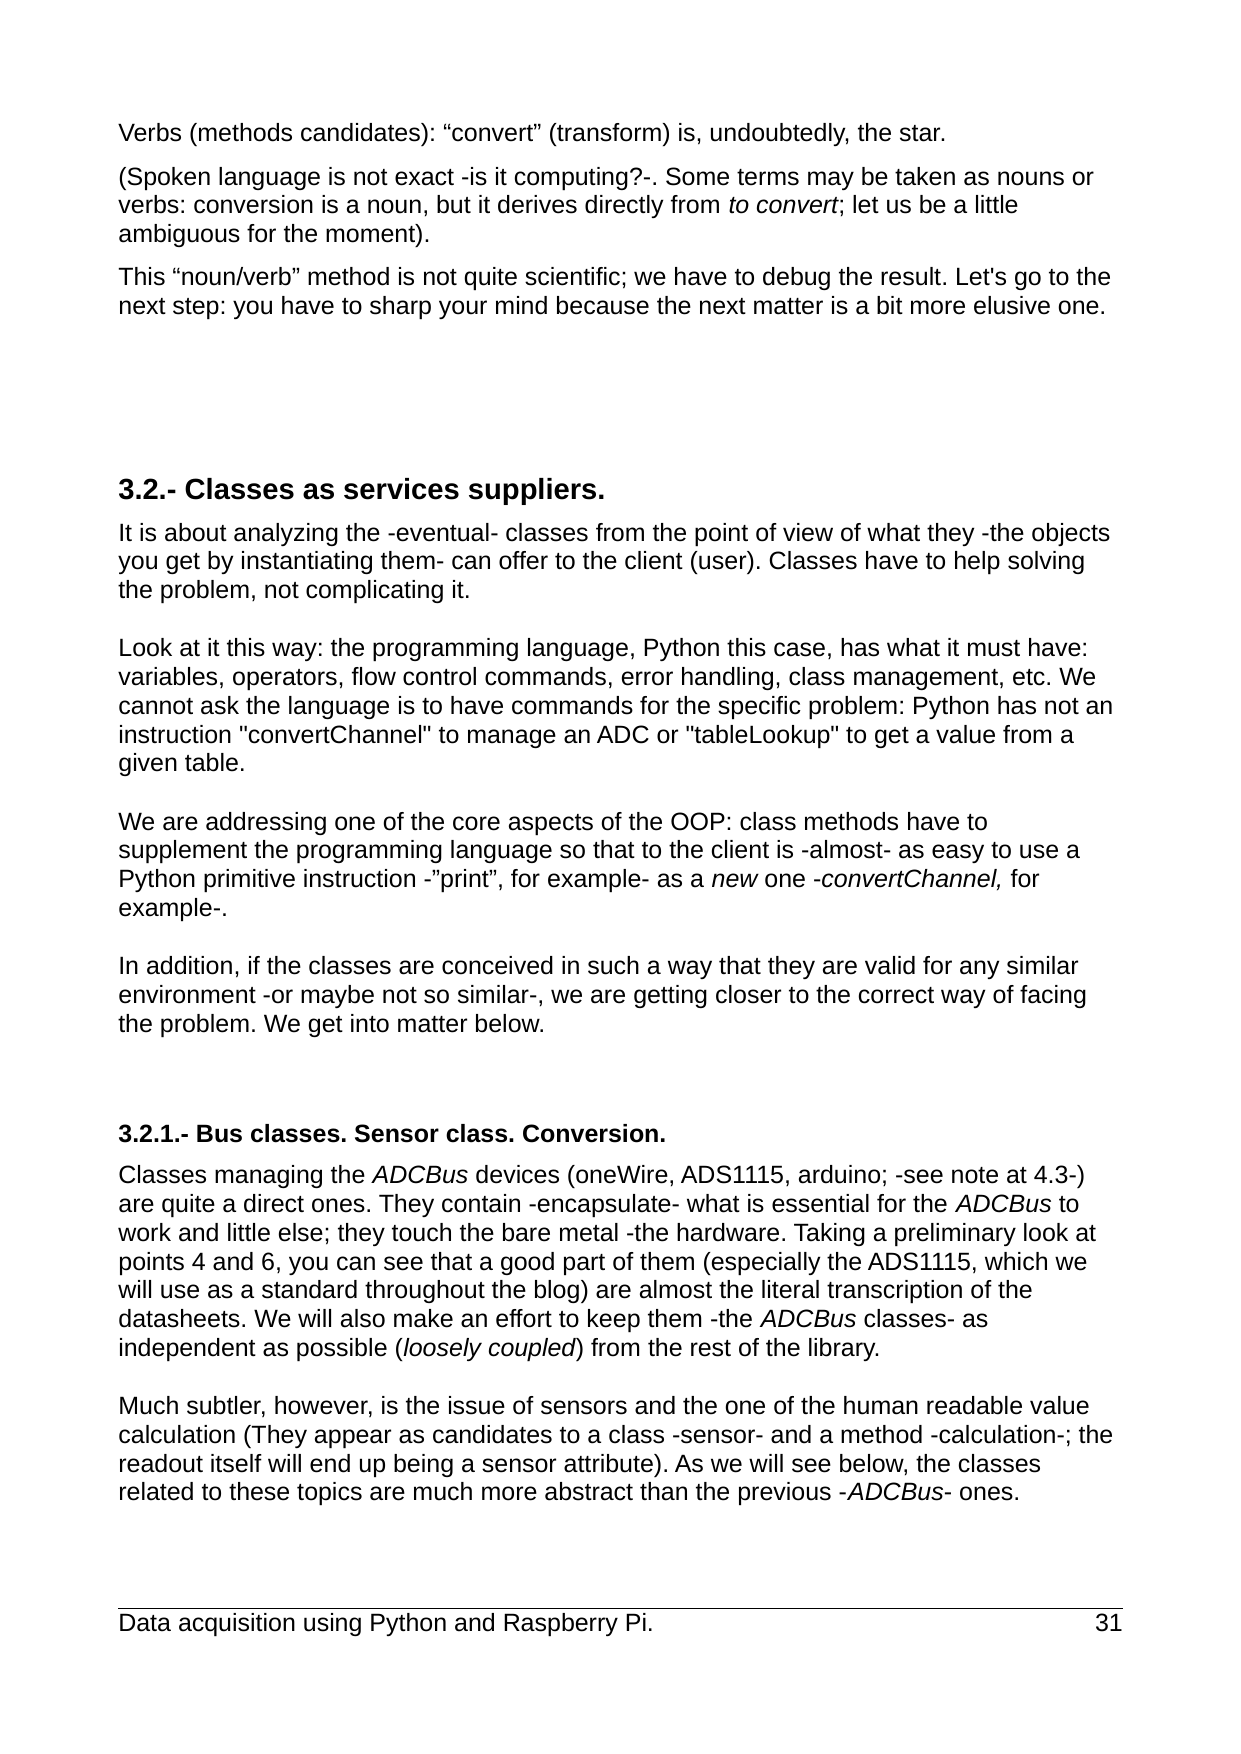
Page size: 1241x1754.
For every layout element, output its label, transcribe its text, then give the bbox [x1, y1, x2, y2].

subtitle 3.2.- Classes as services suppliers. [118, 472, 1122, 505]
text (Spoken language is not exact -is it computing?-. Some terms may be taken as nouns or verbs: conversion is a noun, but it derives directly from to convert; let us be a little ambiguous for the moment). [118, 161, 1122, 248]
text We are addressing one of the core aspects of the OOP: class methods have to supplement the programming language so that to the client is -almost- as easy to use a Python primitive instruction -”print”, for example- as a new one -convertChannel, for example-. [118, 807, 1122, 922]
text It is about analyzing the -eventual- classes from the point of view of what they -the objects you get by instantiating them- can offer to the client (user). Classes have to help solving the problem, not complicating it. [118, 518, 1122, 604]
subtitle 3.2.1.- Bus classes. Sensor class. Conversion. [118, 1119, 1122, 1148]
text Verbs (methods candidates): “convert” (transform) is, undoubtedly, the star. [118, 118, 1122, 147]
text Classes managing the ADCBus devices (oneWire, ADS1115, arduino; -see note at 4.3-) are quite a direct ones. They contain -encapsulate- what is essential for the ADCBus to work and little else; they touch the bare metal -the hardware. Taking a preliminary look at points 4 and 6, you can see that a good part of them (especially the ADS1115, which we will use as a standard throughout the blog) are almost the literal transcription of the datasheets. We will also make an effort to keep them -the ADCBus classes- as independent as possible (loosely coupled) from the rest of the library. [118, 1160, 1122, 1362]
text This “noun/verb” method is not quite scientific; we have to debug the result. Let's go to the next step: you have to sharp your mind because the next matter is a bit more elusive one. [118, 262, 1122, 320]
text In addition, if the classes are conceived in such a way that they are valid for any similar environment -or maybe not so similar-, we are getting closer to the correct way of facing the problem. We get into matter below. [118, 951, 1122, 1037]
text Much subtler, however, is the issue of sensors and the one of the human readable value calculation (They appear as candidates to a class -sensor- and a method -calculation-; the readout itself will end up being a sensor attribute). As we will see below, the classes related to these topics are much more abstract than the previous -ADCBus- ones. [118, 1391, 1122, 1506]
text Look at it this way: the programming language, Python this case, has what it must have: variables, operators, flow control commands, error handling, class management, etc. We cannot ask the language is to have commands for the specific problem: Python has not an instruction "convertChannel" to manage an ADC or "tableLookup" to get a value from a given table. [118, 633, 1122, 777]
